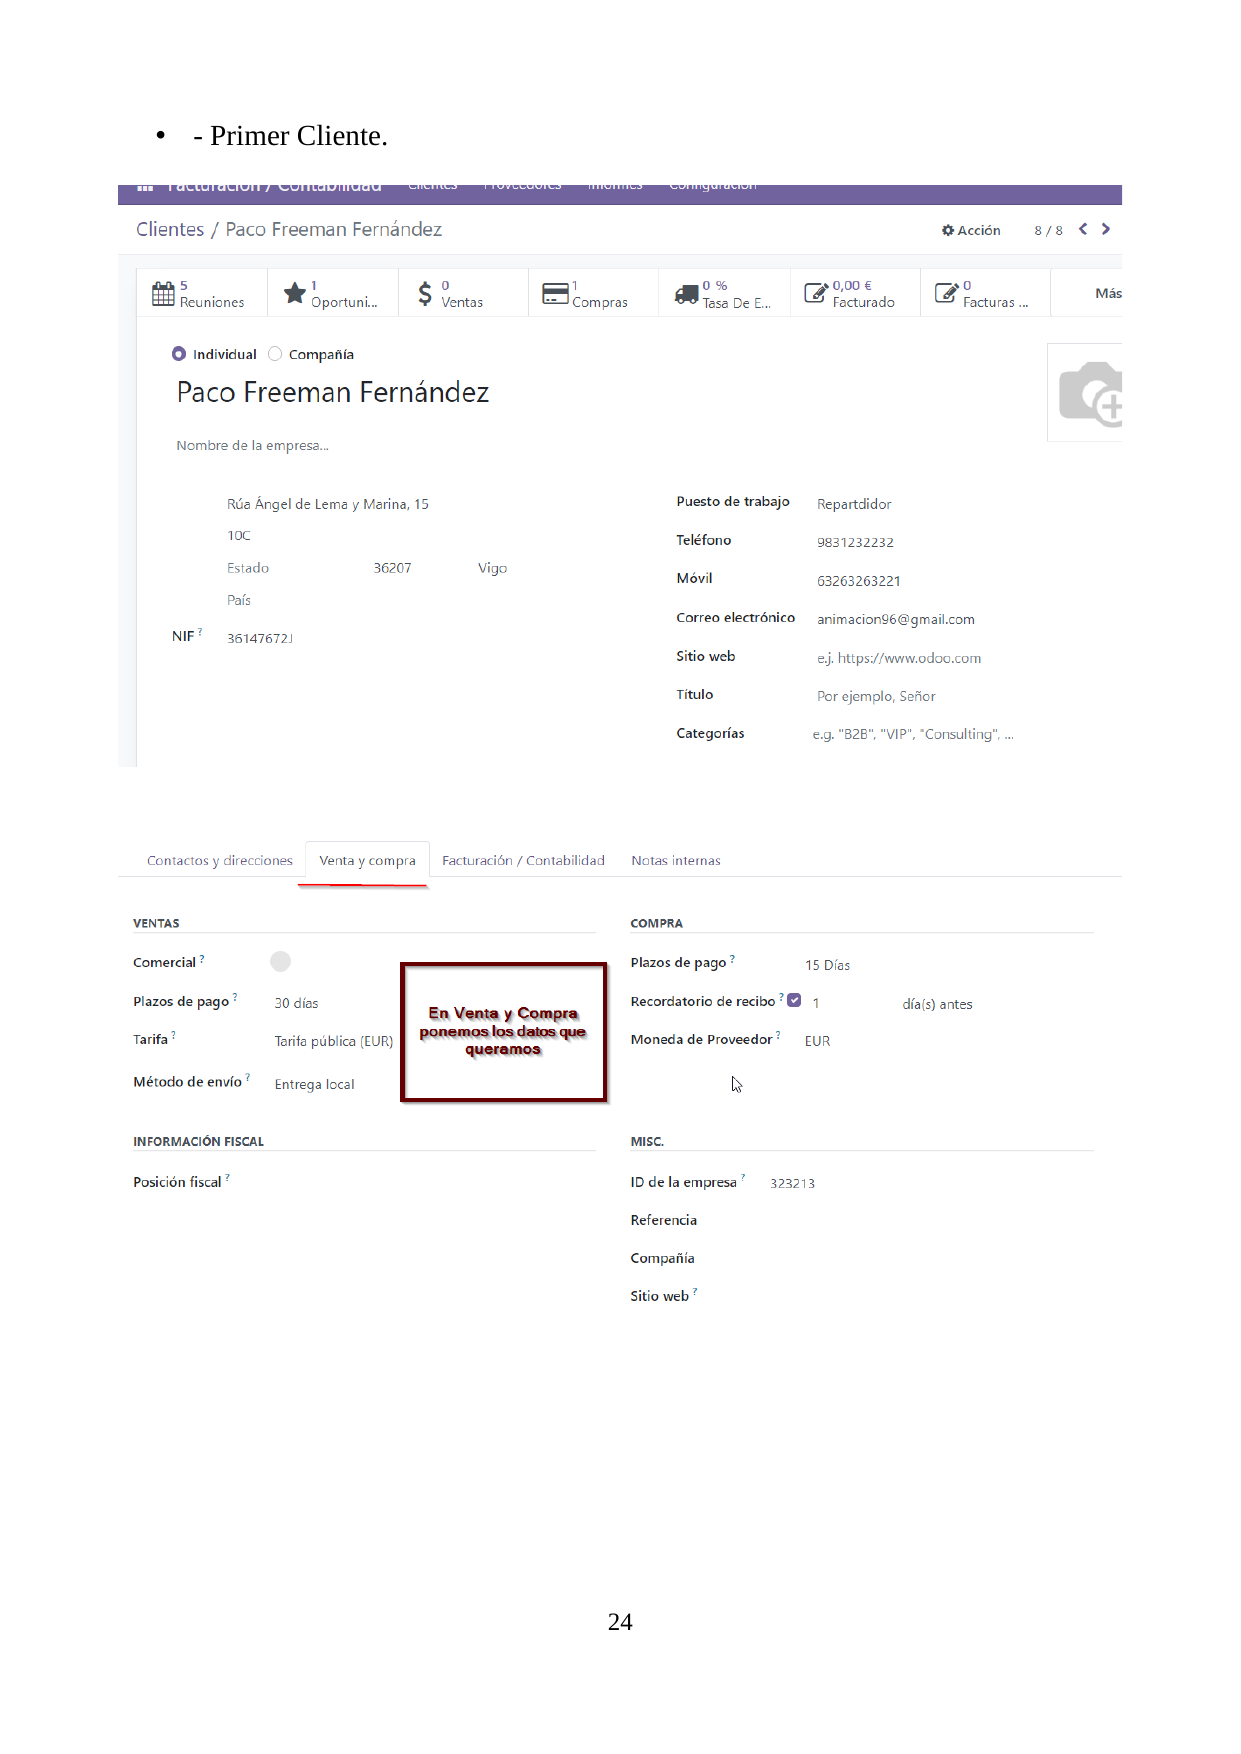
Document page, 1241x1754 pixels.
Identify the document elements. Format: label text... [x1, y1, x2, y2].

list - Primer Cliente. [156, 118, 1122, 152]
picture [118, 833, 1123, 1358]
picture [118, 185, 1123, 767]
